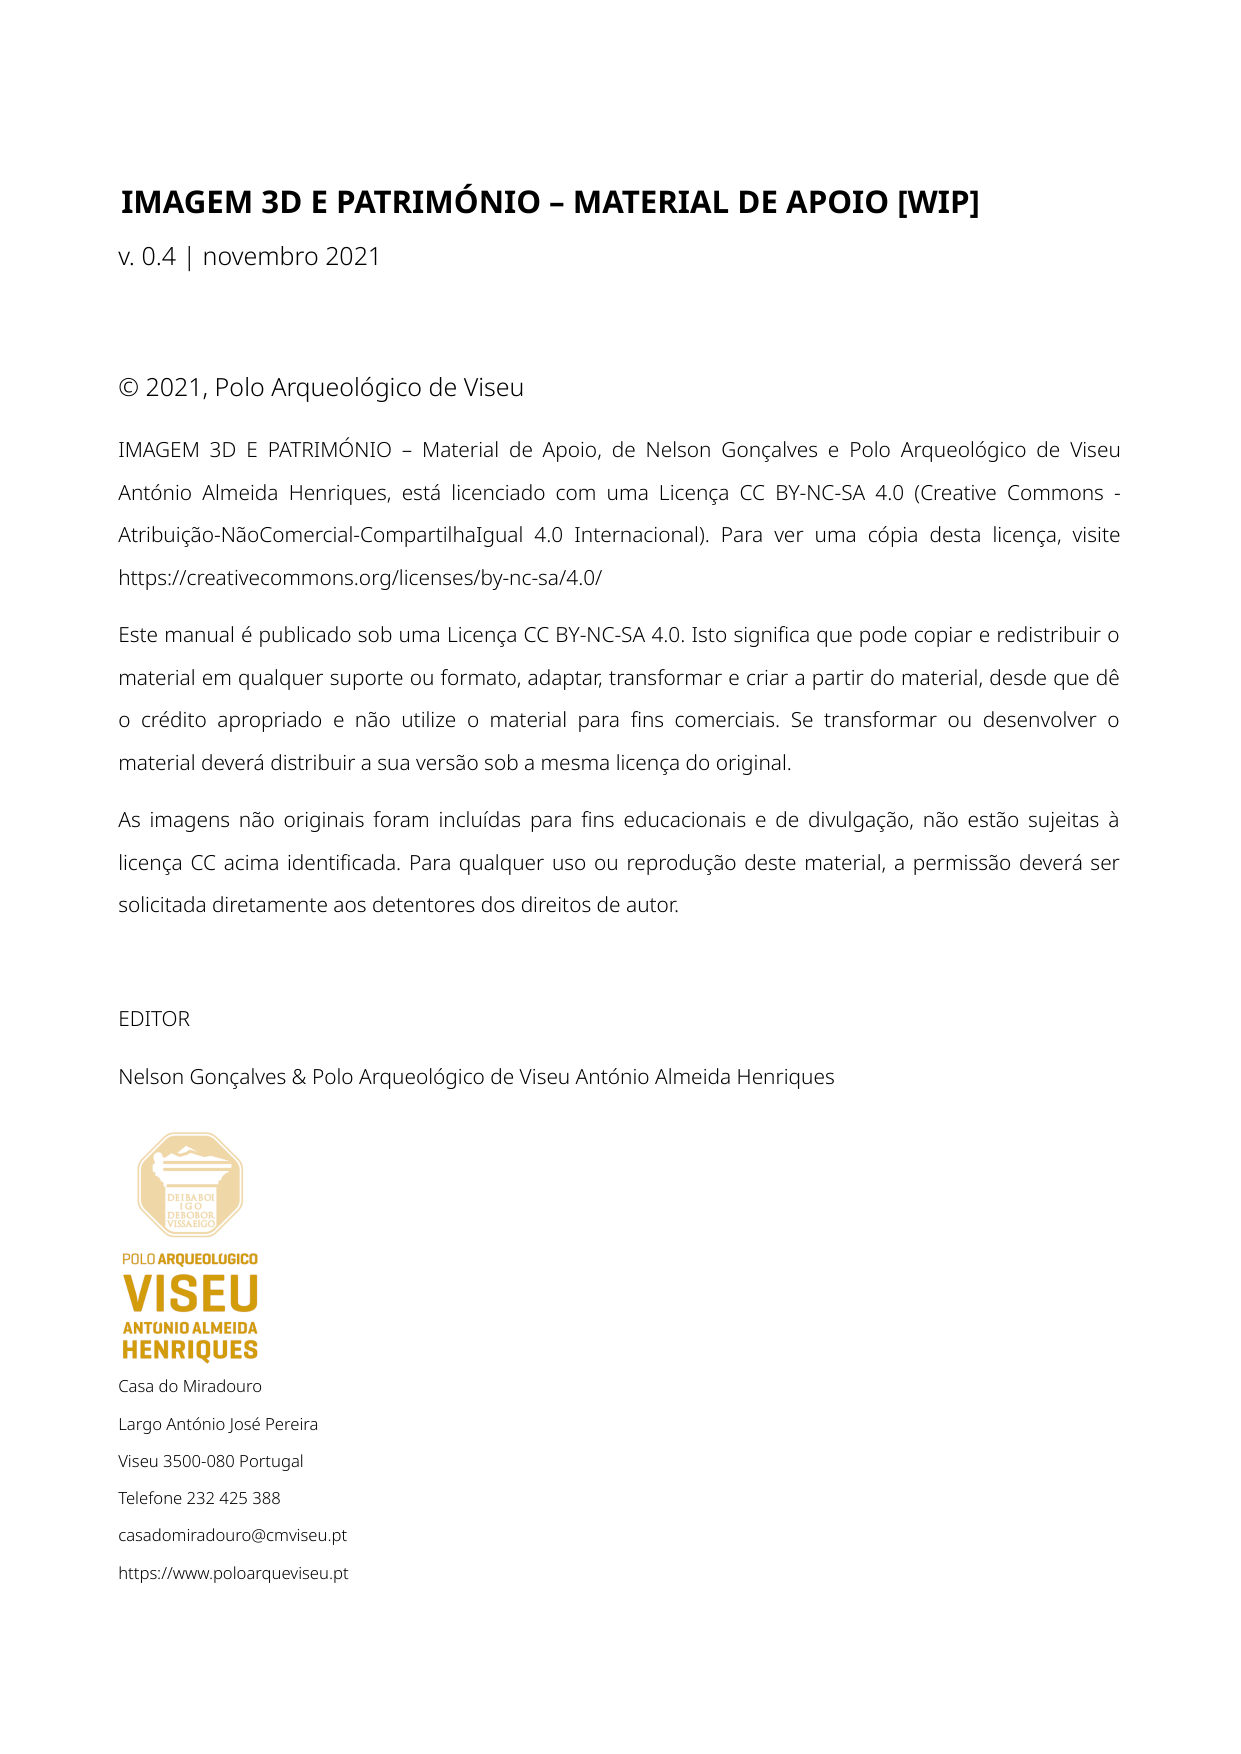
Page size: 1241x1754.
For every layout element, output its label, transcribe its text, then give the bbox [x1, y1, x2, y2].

text casadomiradouro@cmviseu.pt [118, 1524, 1122, 1547]
text Telefone 232 425 388 [118, 1487, 1122, 1509]
picture [118, 1118, 319, 1375]
text EDITOR [118, 1004, 1122, 1033]
text https://www.poloarqueviseu.pt [118, 1561, 1122, 1584]
text v. 0.4 | novembro 2021 [118, 238, 1122, 272]
text Este manual é publicado sob uma Licença CC BY-NC-SA 4.0. Isto significa que pode copiar e redistribuir o material em qualquer suporte ou formato, adaptar, transformar e criar a partir do material, desde que dê o crédito apropriado e não utilize o material para fins comerciais. Se transformar ou desenvolver o material deverá distribuir a sua versão sob a mesma licença do original. [118, 620, 1122, 776]
text Viseu 3500-080 Portugal [118, 1449, 1122, 1472]
text Largo António José Pereira [118, 1412, 1122, 1435]
text IMAGEM 3D E PATRIMÓNIO – Material de Apoio, de Nelson Gonçalves e Polo Arqueológico de Viseu António Almeida Henriques, está licenciado com uma Licença CC BY-NC-SA 4.0 (Creative Commons - Atribuição-NãoComercial-CompartilhaIgual 4.0 Internacional). Para ver uma cópia desta licença, visite https://creativecommons.org/licenses/by-nc-sa/4.0/ [118, 435, 1122, 591]
text Nelson Gonçalves & Polo Arqueológico de Viseu António Almeida Henriques [118, 1062, 1122, 1090]
text Casa do Miradouro [118, 1119, 1122, 1398]
title IMAGEM 3D E PATRIMÓNIO – Material de Apoio [wip] [118, 177, 1122, 226]
text As imagens não originais foram incluídas para fins educacionais e de divulgação, não estão sujeitas à licença CC acima identificada. Para qualquer uso ou reprodução deste material, a permissão deverá ser solicitada diretamente aos detentores dos direitos de autor. [118, 805, 1122, 919]
text © 2021, Polo Arqueológico de Viseu [118, 369, 1122, 403]
